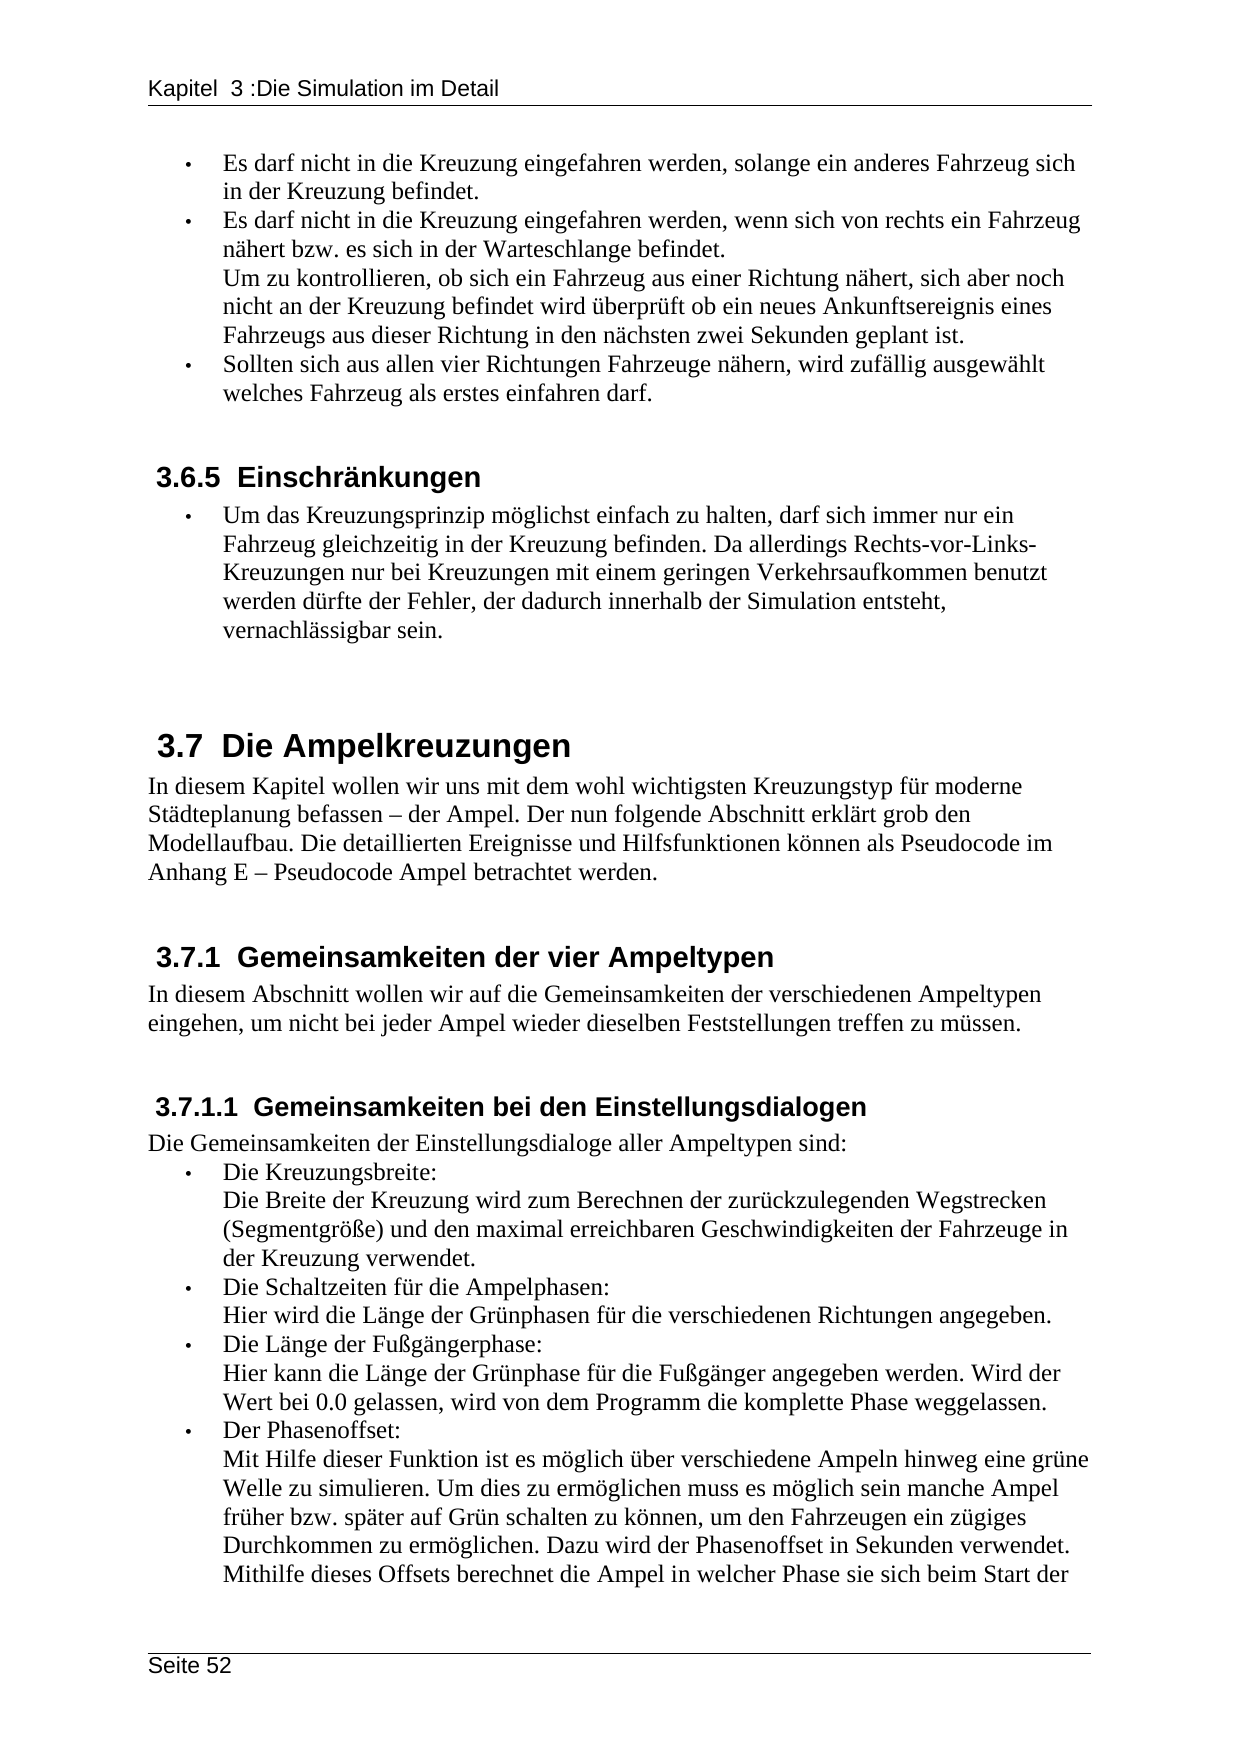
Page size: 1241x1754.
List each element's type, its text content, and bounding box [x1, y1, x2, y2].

list Um das Kreuzungsprinzip möglichst einfach zu halten, darf sich immer nur ein Fahrzeug gleichzeitig in der Kreuzung befinden. Da allerdings Rechts-vor-Links- Kreuzungen nur bei Kreuzungen mit einem geringen Verkehrsaufkommen benutzt werden dürfte der Fehler, der dadurch innerhalb der Simulation entsteht, vernachlässigbar sein. [185, 500, 1092, 644]
subtitle Die Ampelkreuzungen [148, 726, 1092, 764]
list Um zu kontrollieren, ob sich ein Fahrzeug aus einer Richtung nähert, sich aber noch nicht an der Kreuzung befindet wird überprüft ob ein neues Ankunftsereignis eines Fahrzeugs aus dieser Richtung in den nächsten zwei Sekunden geplant ist. [185, 263, 1092, 349]
list Die Schaltzeiten für die Ampelphasen: [185, 1272, 1092, 1301]
list Sollten sich aus allen vier Richtungen Fahrzeuge nähern, wird zufällig ausgewählt welches Fahrzeug als erstes einfahren darf. [185, 349, 1092, 406]
list Es darf nicht in die Kreuzung eingefahren werden, solange ein anderes Fahrzeug sich in der Kreuzung befindet. [185, 148, 1092, 205]
list Es darf nicht in die Kreuzung eingefahren werden, wenn sich von rechts ein Fahrzeug nähert bzw. es sich in der Warteschlange befindet. [185, 205, 1092, 263]
subtitle Einschränkungen [148, 460, 1092, 494]
subtitle Gemeinsamkeiten der vier Ampeltypen [148, 939, 1092, 973]
text Die Gemeinsamkeiten der Einstellungsdialoge aller Ampeltypen sind: [148, 1128, 1092, 1157]
list Die Kreuzungsbreite: [185, 1157, 1092, 1186]
list Hier kann die Länge der Grünphase für die Fußgänger angegeben werden. Wird der Wert bei 0.0 gelassen, wird von dem Programm die komplette Phase weggelassen. [185, 1358, 1092, 1416]
text In diesem Abschnitt wollen wir auf die Gemeinsamkeiten der verschiedenen Ampeltypen eingehen, um nicht bei jeder Ampel wieder dieselben Feststellungen treffen zu müssen. [148, 979, 1092, 1037]
subtitle Gemeinsamkeiten bei den Einstellungsdialogen [148, 1091, 1092, 1122]
list Die Länge der Fußgängerphase: [185, 1329, 1092, 1358]
list Hier wird die Länge der Grünphasen für die verschiedenen Richtungen angegeben. [185, 1301, 1092, 1329]
list Die Breite der Kreuzung wird zum Berechnen der zurückzulegenden Wegstrecken (Segmentgröße) und den maximal erreichbaren Geschwindigkeiten der Fahrzeuge in der Kreuzung verwendet. [185, 1186, 1092, 1272]
text In diesem Kapitel wollen wir uns mit dem wohl wichtigsten Kreuzungstyp für moderne Städteplanung befassen – der Ampel. Der nun folgende Abschnitt erklärt grob den Modellaufbau. Die detaillierten Ereignisse und Hilfsfunktionen können als Pseudocode im Anhang E – Pseudocode Ampel betrachtet werden. [148, 771, 1092, 886]
list Der Phasenoffset: Mit Hilfe dieser Funktion ist es möglich über verschiedene Ampeln hinweg eine grüne Welle zu simulieren. Um dies zu ermöglichen muss es möglich sein manche Ampel früher bzw. später auf Grün schalten zu können, um den Fahrzeugen ein zügiges Durchkommen zu ermöglichen. Dazu wird der Phasenoffset in Sekunden verwendet. Mithilfe dieses Offsets berechnet die Ampel in welcher Phase sie sich beim Start der [185, 1416, 1092, 1588]
